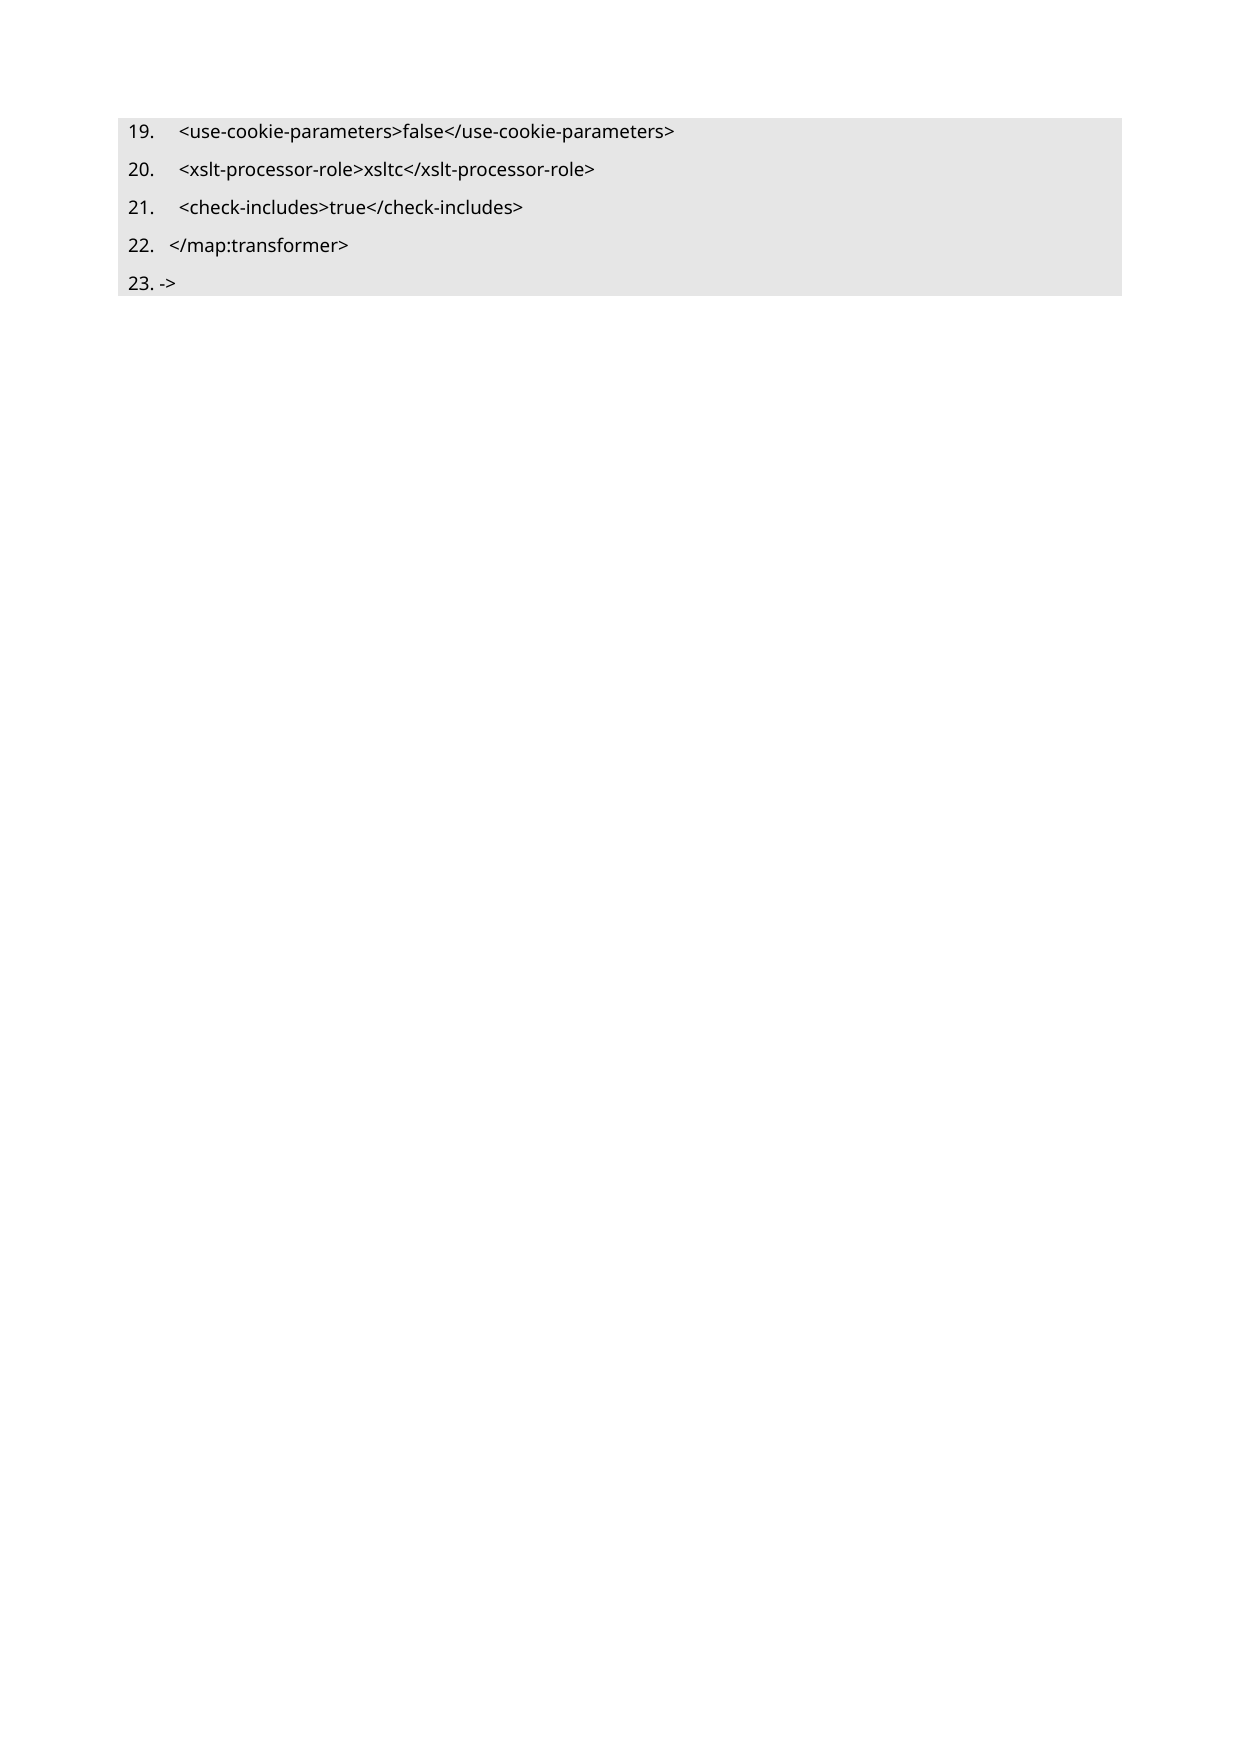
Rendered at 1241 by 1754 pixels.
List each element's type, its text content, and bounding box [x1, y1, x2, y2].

text 23. -> [118, 270, 1122, 296]
text 21. <check-includes>true</check-includes> [118, 194, 1122, 220]
text 22. </map:transformer> [118, 232, 1122, 258]
text 20. <xslt-processor-role>xsltc</xslt-processor-role> [118, 156, 1122, 182]
text 19. <use-cookie-parameters>false</use-cookie-parameters> [118, 118, 1122, 144]
